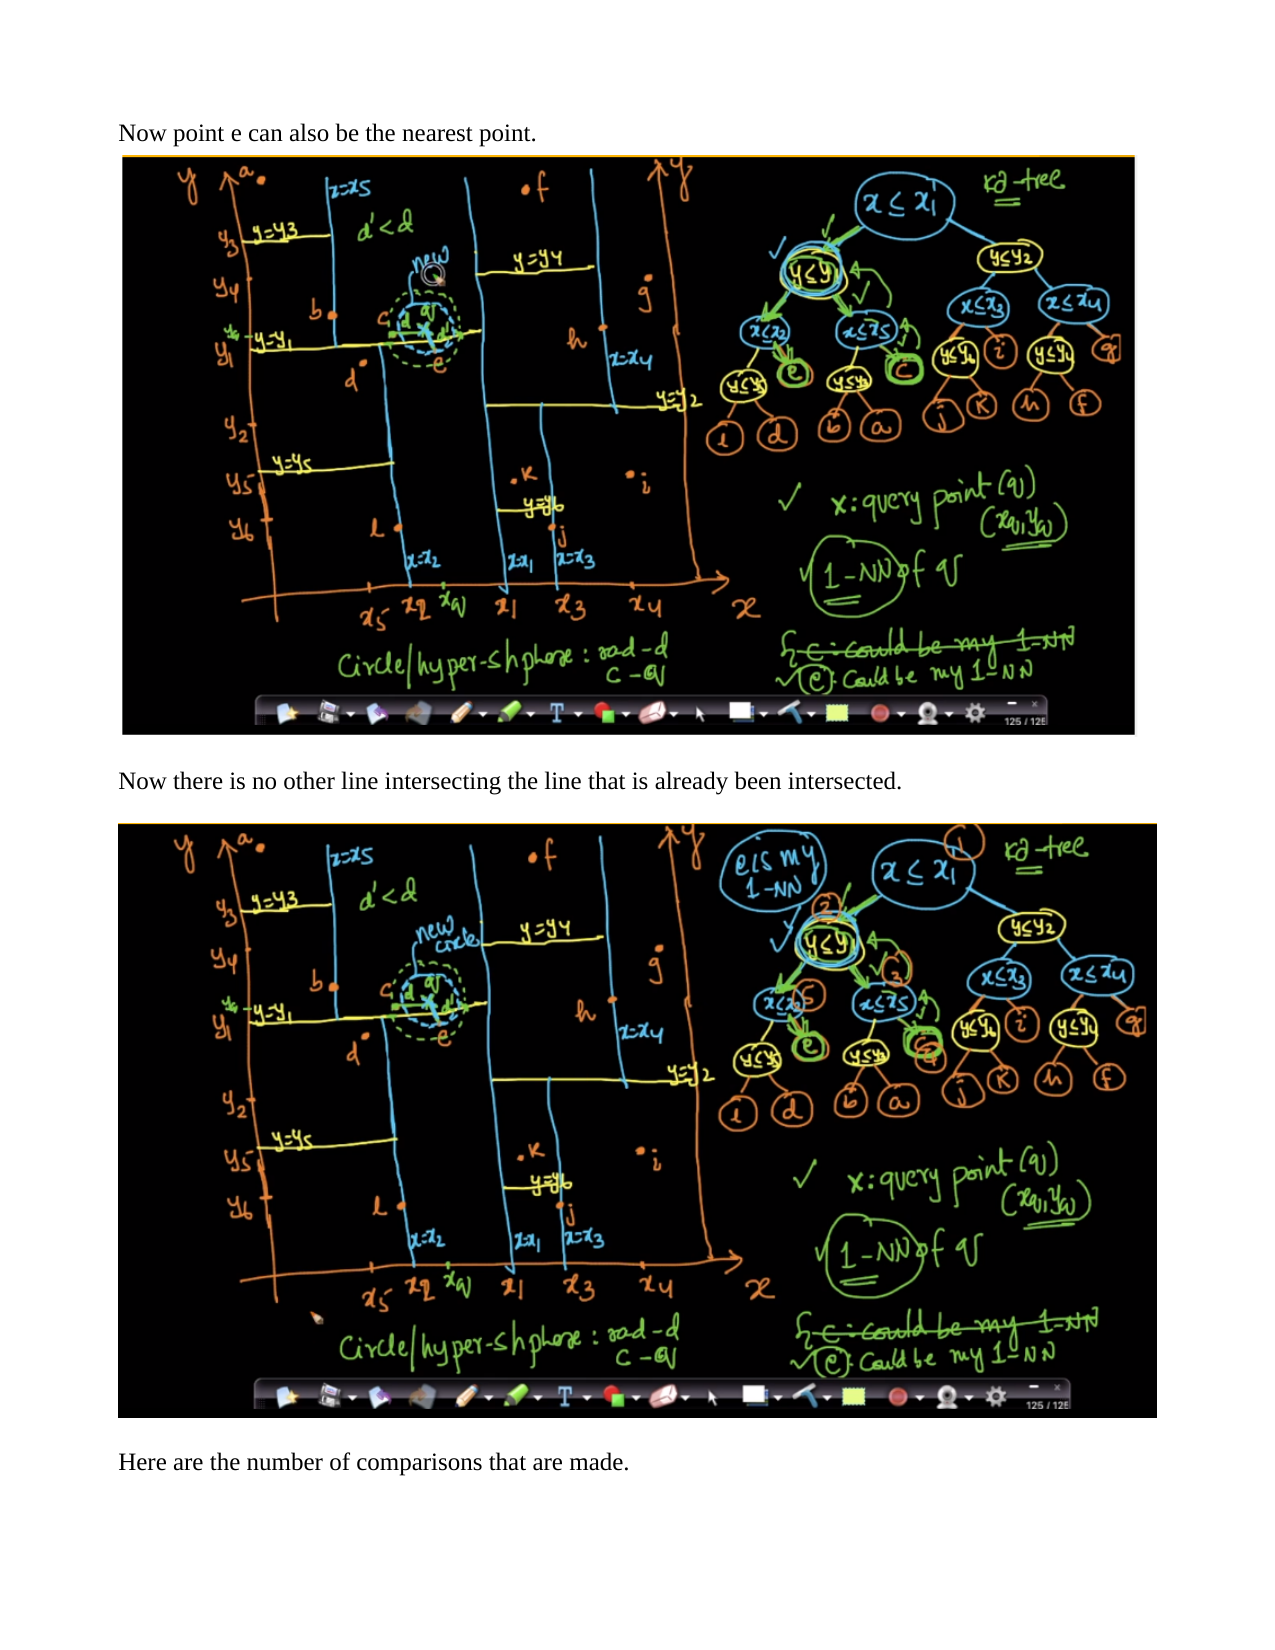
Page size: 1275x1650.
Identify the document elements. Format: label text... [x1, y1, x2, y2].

text Now point e can also be the nearest point. [118, 118, 1157, 147]
picture [118, 823, 1157, 1418]
picture [122, 155, 1138, 737]
text Here are the number of comparisons that are made. [118, 1447, 1157, 1476]
text Now there is no other line intersecting the line that is already been intersected. [118, 766, 1157, 794]
